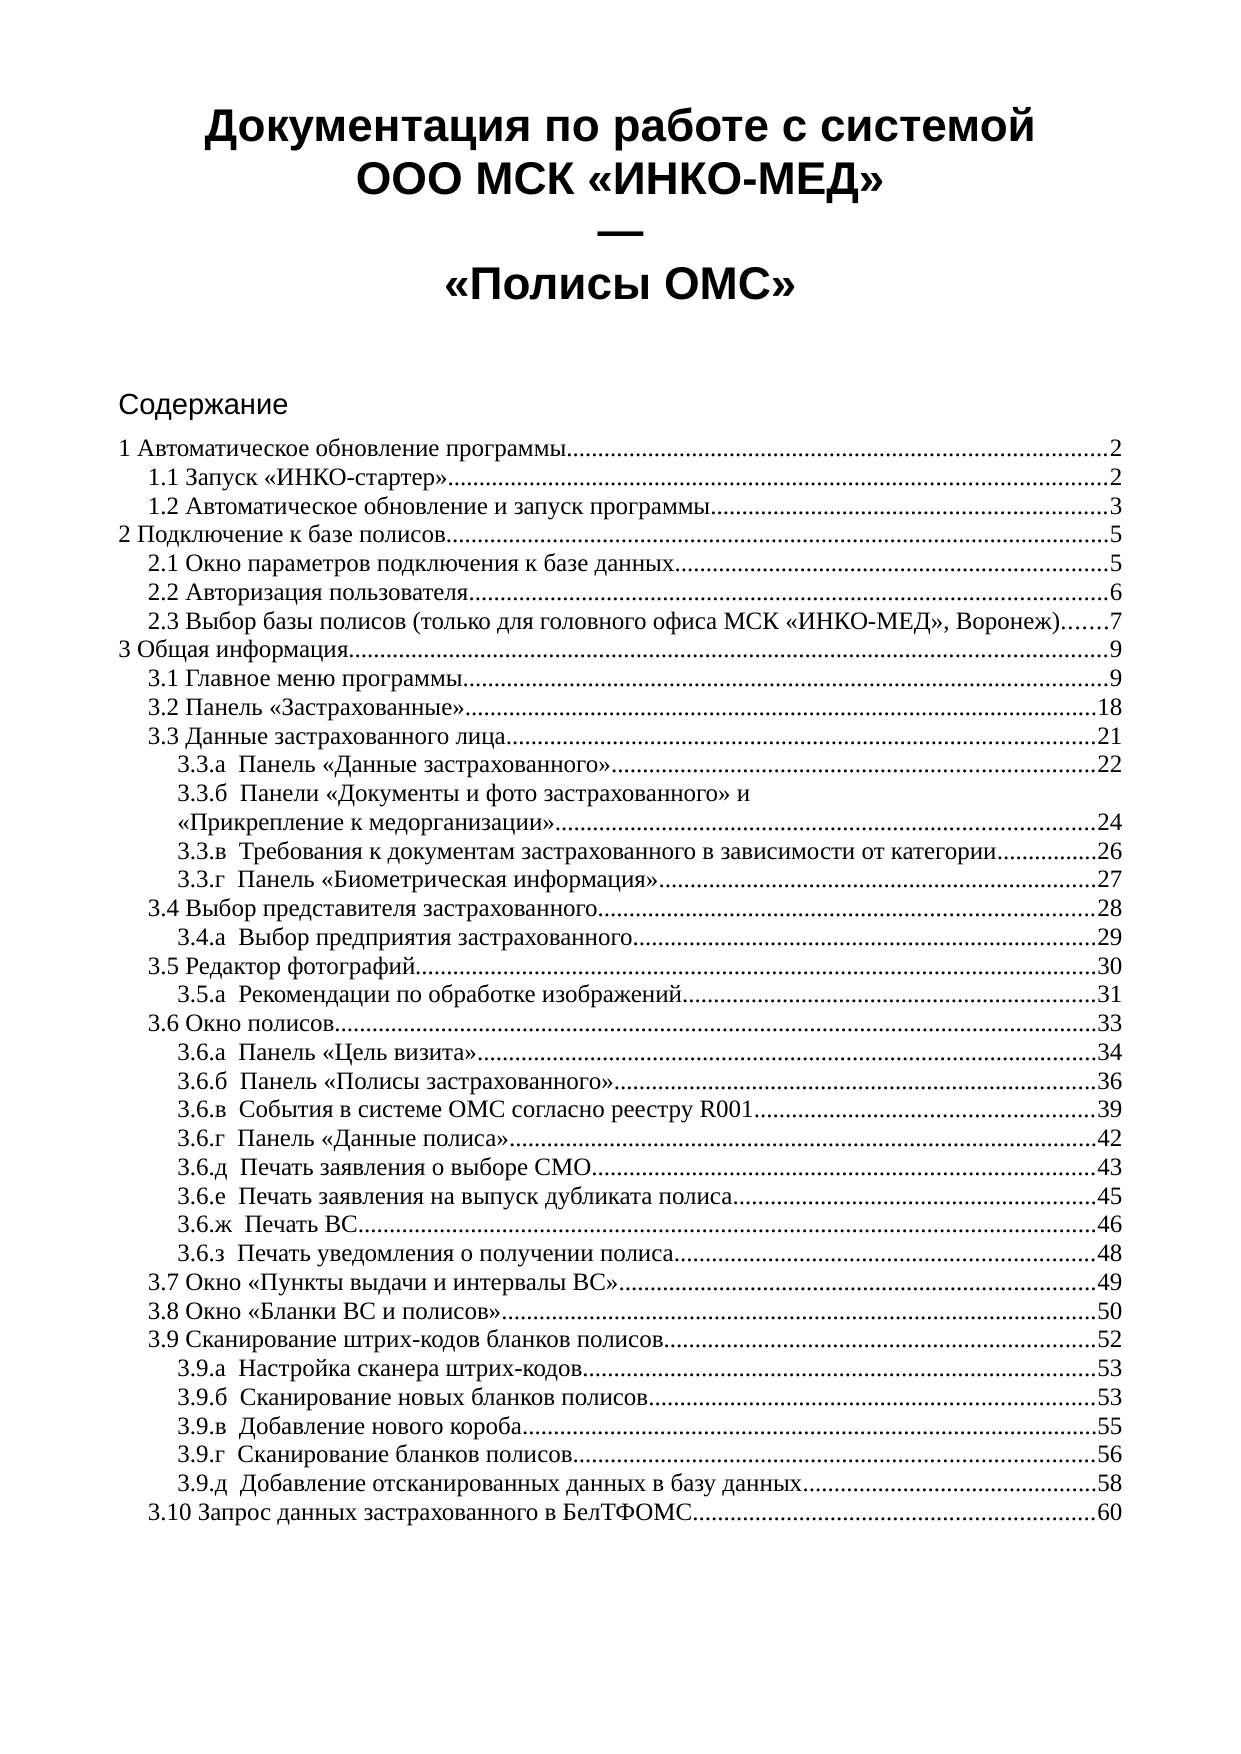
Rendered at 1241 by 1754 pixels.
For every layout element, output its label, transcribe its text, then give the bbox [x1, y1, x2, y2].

text 3.7 Окно «Пункты выдачи и интервалы ВС» 49 [148, 1267, 1122, 1296]
text 2 Подключение к базе полисов 5 [118, 519, 1122, 548]
text 3.9.б Сканирование новых бланков полисов 53 [177, 1382, 1122, 1411]
text 3.6.ж Печать ВС 46 [177, 1209, 1122, 1238]
title Документация по работе с системой ООО МСК «ИНКО-МЕД» — «Полисы ОМС» [118, 98, 1122, 309]
text 3.6 Окно полисов 33 [148, 1008, 1122, 1037]
text 3.3.г Панель «Биометрическая информация» 27 [177, 864, 1122, 893]
text 3.6.д Печать заявления о выборе СМО 43 [177, 1152, 1122, 1181]
text 3.9.д Добавление отсканированных данных в базу данных 58 [177, 1468, 1122, 1497]
text 3.6.з Печать уведомления о получении полиса 48 [177, 1238, 1122, 1267]
text 3.9.а Настройка сканера штрих-кодов 53 [177, 1353, 1122, 1382]
text 3 Общая информация 9 [118, 634, 1122, 663]
text 1.1 Запуск «ИНКО-стартер» 2 [148, 462, 1122, 491]
text 3.6.а Панель «Цель визита» 34 [177, 1037, 1122, 1066]
text 3.1 Главное меню программы 9 [148, 663, 1122, 692]
text 3.3.а Панель «Данные застрахованного» 22 [177, 749, 1122, 778]
text 3.9.г Сканирование бланков полисов 56 [177, 1439, 1122, 1468]
text 3.6.г Панель «Данные полиса» 42 [177, 1123, 1122, 1152]
text 3.3 Данные застрахованного лица 21 [148, 721, 1122, 749]
text 3.5.а Рекомендации по обработке изображений 31 [177, 979, 1122, 1008]
text 3.8 Окно «Бланки ВС и полисов» 50 [148, 1296, 1122, 1324]
text 1.2 Автоматическое обновление и запуск программы 3 [148, 491, 1122, 519]
text 3.4 Выбор представителя застрахованного 28 [148, 893, 1122, 922]
text 2.2 Авторизация пользователя 6 [148, 577, 1122, 606]
text 3.3.б Панели «Документы и фото застрахованного» и «Прикрепление к медорганизации» 24 [177, 778, 1122, 836]
text 3.3.в Требования к документам застрахованного в зависимости от категории 26 [177, 836, 1122, 864]
text 3.10 Запрос данных застрахованного в БелТФОМС 60 [148, 1497, 1122, 1526]
text 2.1 Окно параметров подключения к базе данных 5 [148, 548, 1122, 577]
text 3.6.е Печать заявления на выпуск дубликата полиса 45 [177, 1181, 1122, 1209]
text 3.4.а Выбор предприятия застрахованного 29 [177, 922, 1122, 951]
text 2.3 Выбор базы полисов (только для головного офиса МСК «ИНКО-МЕД», Воронеж) 7 [148, 606, 1122, 634]
text 1 Автоматическое обновление программы 2 [118, 433, 1122, 462]
text 3.2 Панель «Застрахованные» 18 [148, 692, 1122, 721]
text 3.6.в События в системе ОМС согласно реестру R001 39 [177, 1094, 1122, 1123]
text 3.5 Редактор фотографий 30 [148, 951, 1122, 979]
text 3.6.б Панель «Полисы застрахованного» 36 [177, 1066, 1122, 1094]
subtitle Содержание [118, 387, 1122, 421]
text 3.9.в Добавление нового короба 55 [177, 1411, 1122, 1439]
text 3.9 Сканирование штрих-кодов бланков полисов 52 [148, 1324, 1122, 1353]
